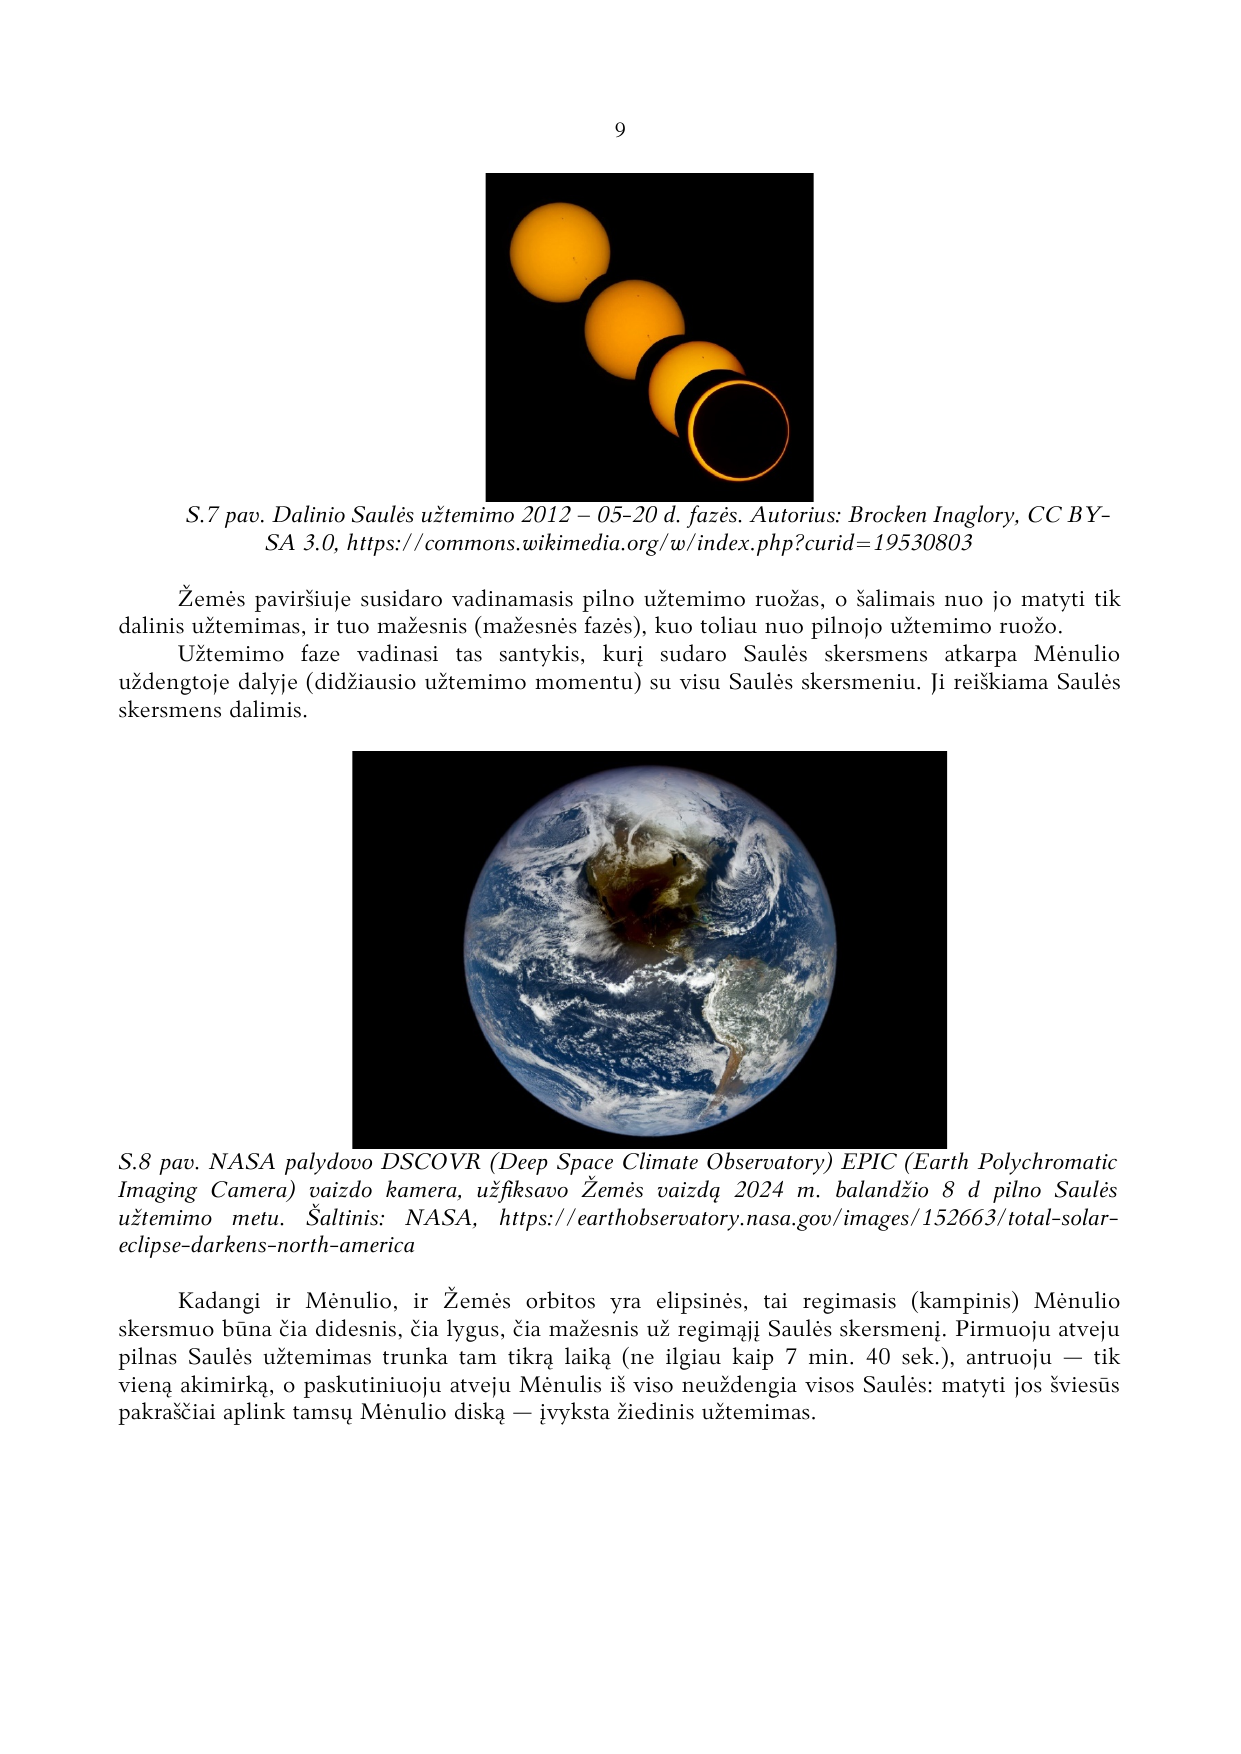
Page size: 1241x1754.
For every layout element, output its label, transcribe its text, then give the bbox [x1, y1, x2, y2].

text S.8 pav. NASA palydovo DSCOVR (Deep Space Climate Observatory) EPIC (Earth Polychromatic Imaging Camera) vaizdo kamera, užfiksavo Žemės vaizdą 2024 m. balandžio 8 d pilno Saulės užtemimo metu. Šaltinis: NASA, https://earthobservatory.nasa.gov/images/152663/total-solar-eclipse-darkens-north-america [118, 1148, 1122, 1259]
text Žemės paviršiuje susidaro vadinamasis pilno užtemimo ruožas, o šalimais nuo jo matyti tik dalinis užtemimas, ir tuo mažesnis (mažesnės fazės), kuo toliau nuo pilnojo užtemimo ruožo. [118, 585, 1122, 640]
text S.7 pav. Dalinio Saulės užtemimo 2012 – 05-20 d. fazės. Autorius: Brocken Inaglory, CC BY-SA 3.0, https://commons.wikimedia.org/w/index.php?curid=19530803 [118, 501, 1122, 557]
picture [485, 173, 814, 502]
text Užtemimo faze vadinasi tas santykis, kurį sudaro Saulės skersmens atkarpa Mėnulio uždengtoje dalyje (didžiausio užtemimo momentu) su visu Saulės skersmeniu. Ji reiškiama Saulės skersmens dalimis. [118, 640, 1122, 724]
picture [352, 751, 948, 1149]
text Kadangi ir Mėnulio, ir Žemės orbitos yra elipsinės, tai regimasis (kampinis) Mėnulio skersmuo būna čia didesnis, čia lygus, čia mažesnis už regimąjį Saulės skersmenį. Pirmuoju atveju pilnas Saulės užtemimas trunka tam tikrą laiką (ne ilgiau kaip 7 min. 40 sek.), antruoju — tik vieną akimirką, o paskutiniuoju atveju Mėnulis iš viso neuždengia visos Saulės: matyti jos šviesūs pakraščiai aplink tamsų Mėnulio diską — įvyksta žiedinis užtemimas. [118, 1287, 1122, 1426]
